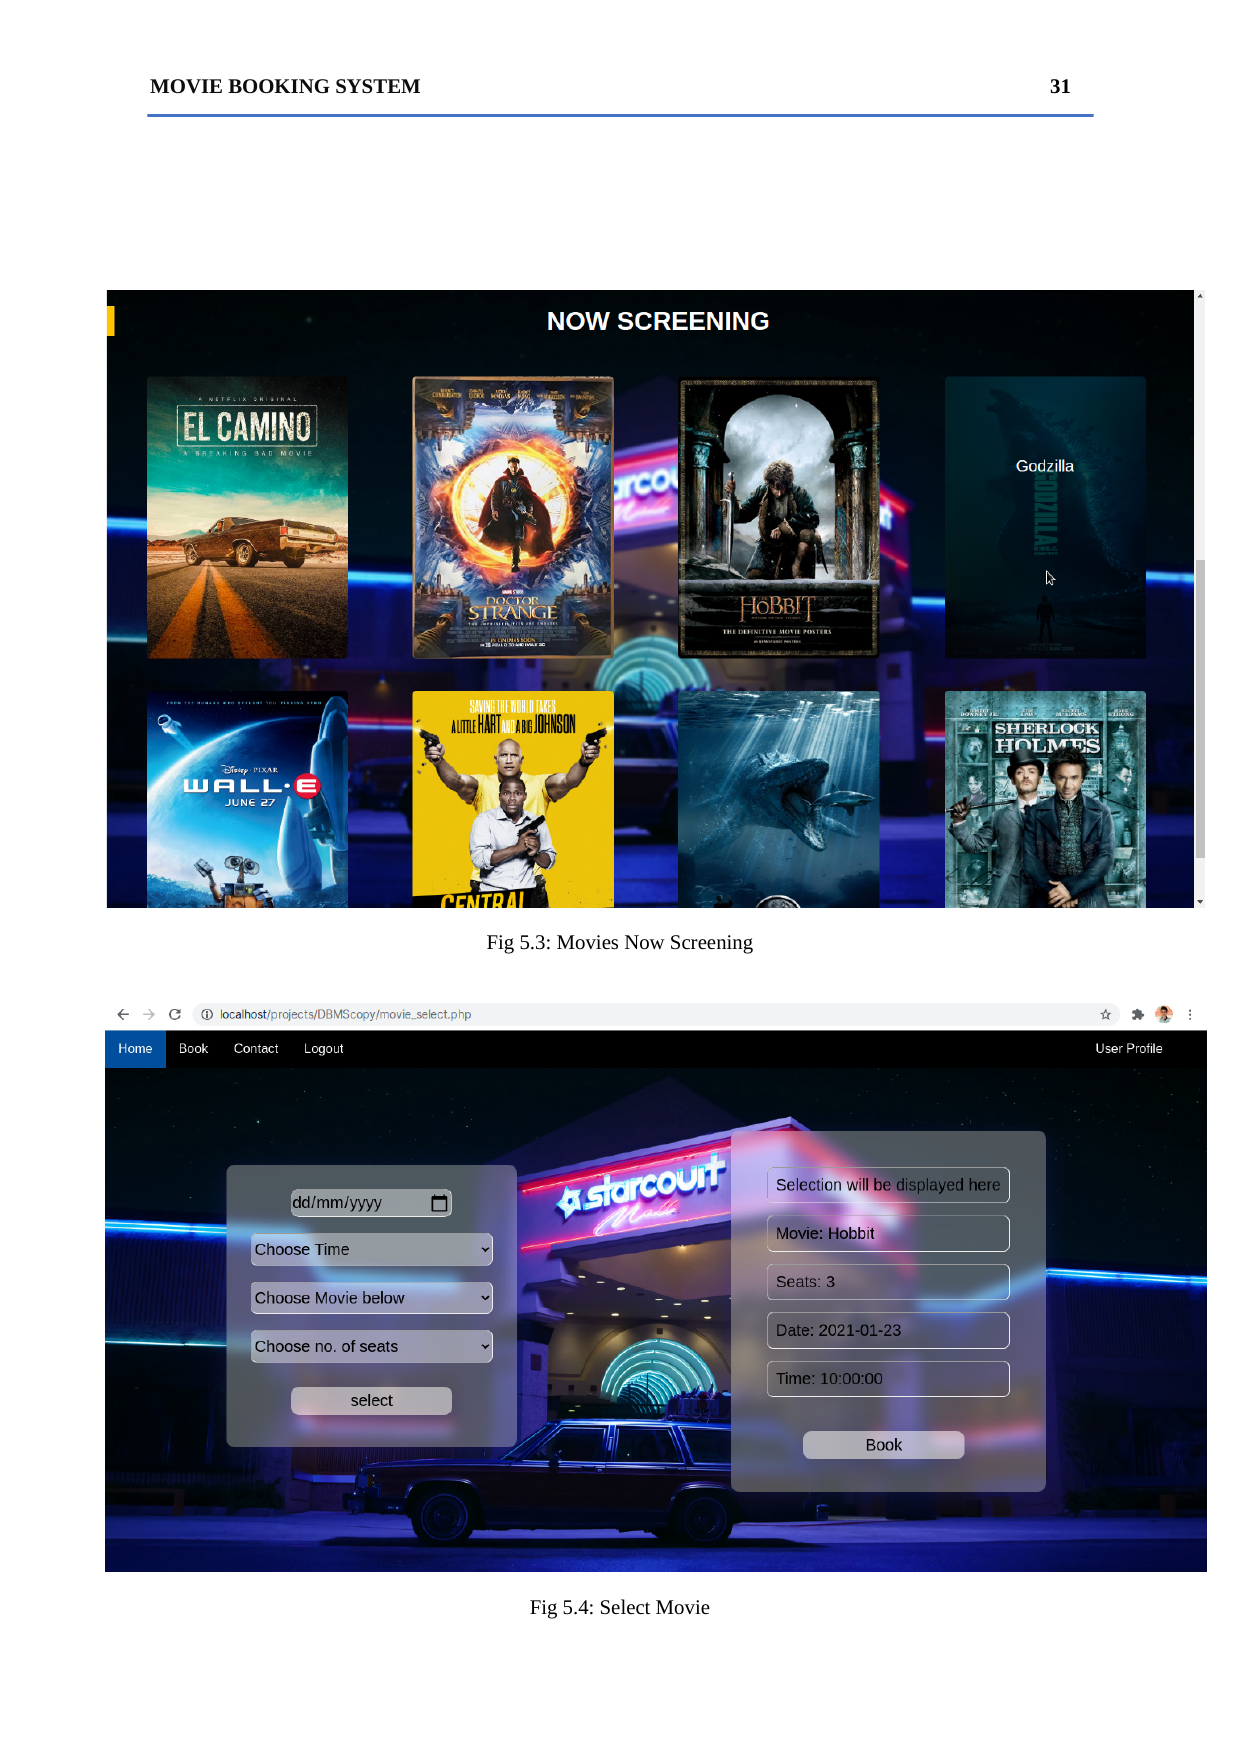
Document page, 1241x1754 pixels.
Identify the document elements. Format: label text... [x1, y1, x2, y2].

picture [106, 290, 1205, 908]
text Fig 5.3: Movies Now Screening [150, 908, 1089, 954]
text Fig 5.4: Select Movie [150, 1572, 1089, 1619]
picture [105, 1001, 1207, 1572]
